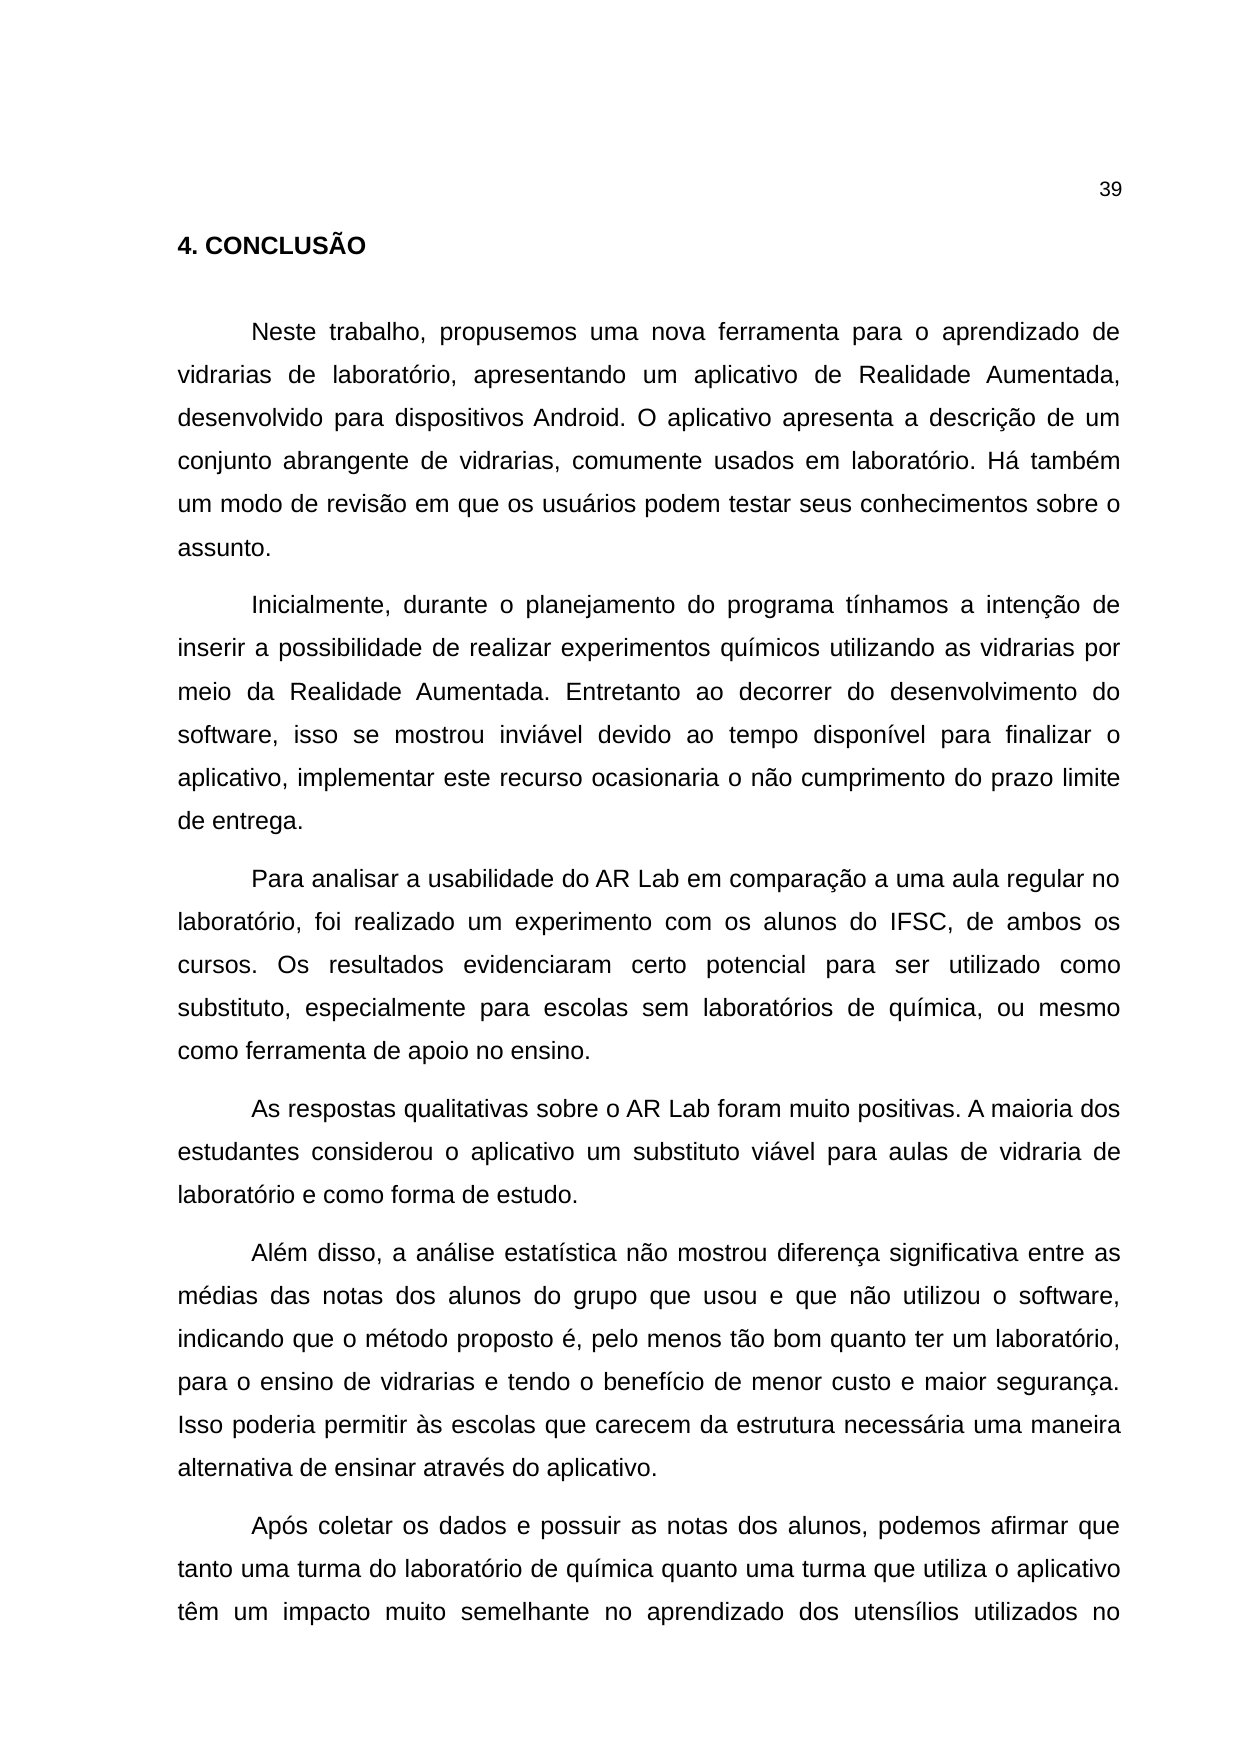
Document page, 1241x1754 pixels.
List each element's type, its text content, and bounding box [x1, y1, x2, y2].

text Neste trabalho, propusemos uma nova ferramenta para o aprendizado de vidrarias de laboratório, apresentando um aplicativo de Realidade Aumentada, desenvolvido para dispositivos Android. O aplicativo apresenta a descrição de um conjunto abrangente de vidrarias, comumente usados em laboratório. Há também um modo de revisão em que os usuários podem testar seus conhecimentos sobre o assunto. [177, 317, 1122, 561]
text Para analisar a usabilidade do AR Lab em comparação a uma aula regular no laboratório, foi realizado um experimento com os alunos do IFSC, de ambos os cursos. Os resultados evidenciaram certo potencial para ser utilizado como substituto, especialmente para escolas sem laboratórios de química, ou mesmo como ferramenta de apoio no ensino. [177, 863, 1122, 1065]
text Após coletar os dados e possuir as notas dos alunos, podemos afirmar que tanto uma turma do laboratório de química quanto uma turma que utiliza o aplicativo têm um impacto muito semelhante no aprendizado dos utensílios utilizados no [177, 1511, 1122, 1626]
text Além disso, a análise estatística não mostrou diferença significativa entre as médias das notas dos alunos do grupo que usou e que não utilizou o software, indicando que o método proposto é, pelo menos tão bom quanto ter um laboratório, para o ensino de vidrarias e tendo o benefício de menor custo e maior segurança. Isso poderia permitir às escolas que carecem da estrutura necessária uma maneira alternativa de ensinar através do aplicativo. [177, 1238, 1122, 1482]
text Inicialmente, durante o planejamento do programa tínhamos a intenção de inserir a possibilidade de realizar experimentos químicos utilizando as vidrarias por meio da Realidade Aumentada. Entretanto ao decorrer do desenvolvimento do software, isso se mostrou inviável devido ao tempo disponível para finalizar o aplicativo, implementar este recurso ocasionaria o não cumprimento do prazo limite de entrega. [177, 590, 1122, 834]
text As respostas qualitativas sobre o AR Lab foram muito positivas. A maioria dos estudantes considerou o aplicativo um substituto viável para aulas de vidraria de laboratório e como forma de estudo. [177, 1094, 1122, 1209]
subtitle 4. CONCLUSÃO [177, 231, 1122, 302]
